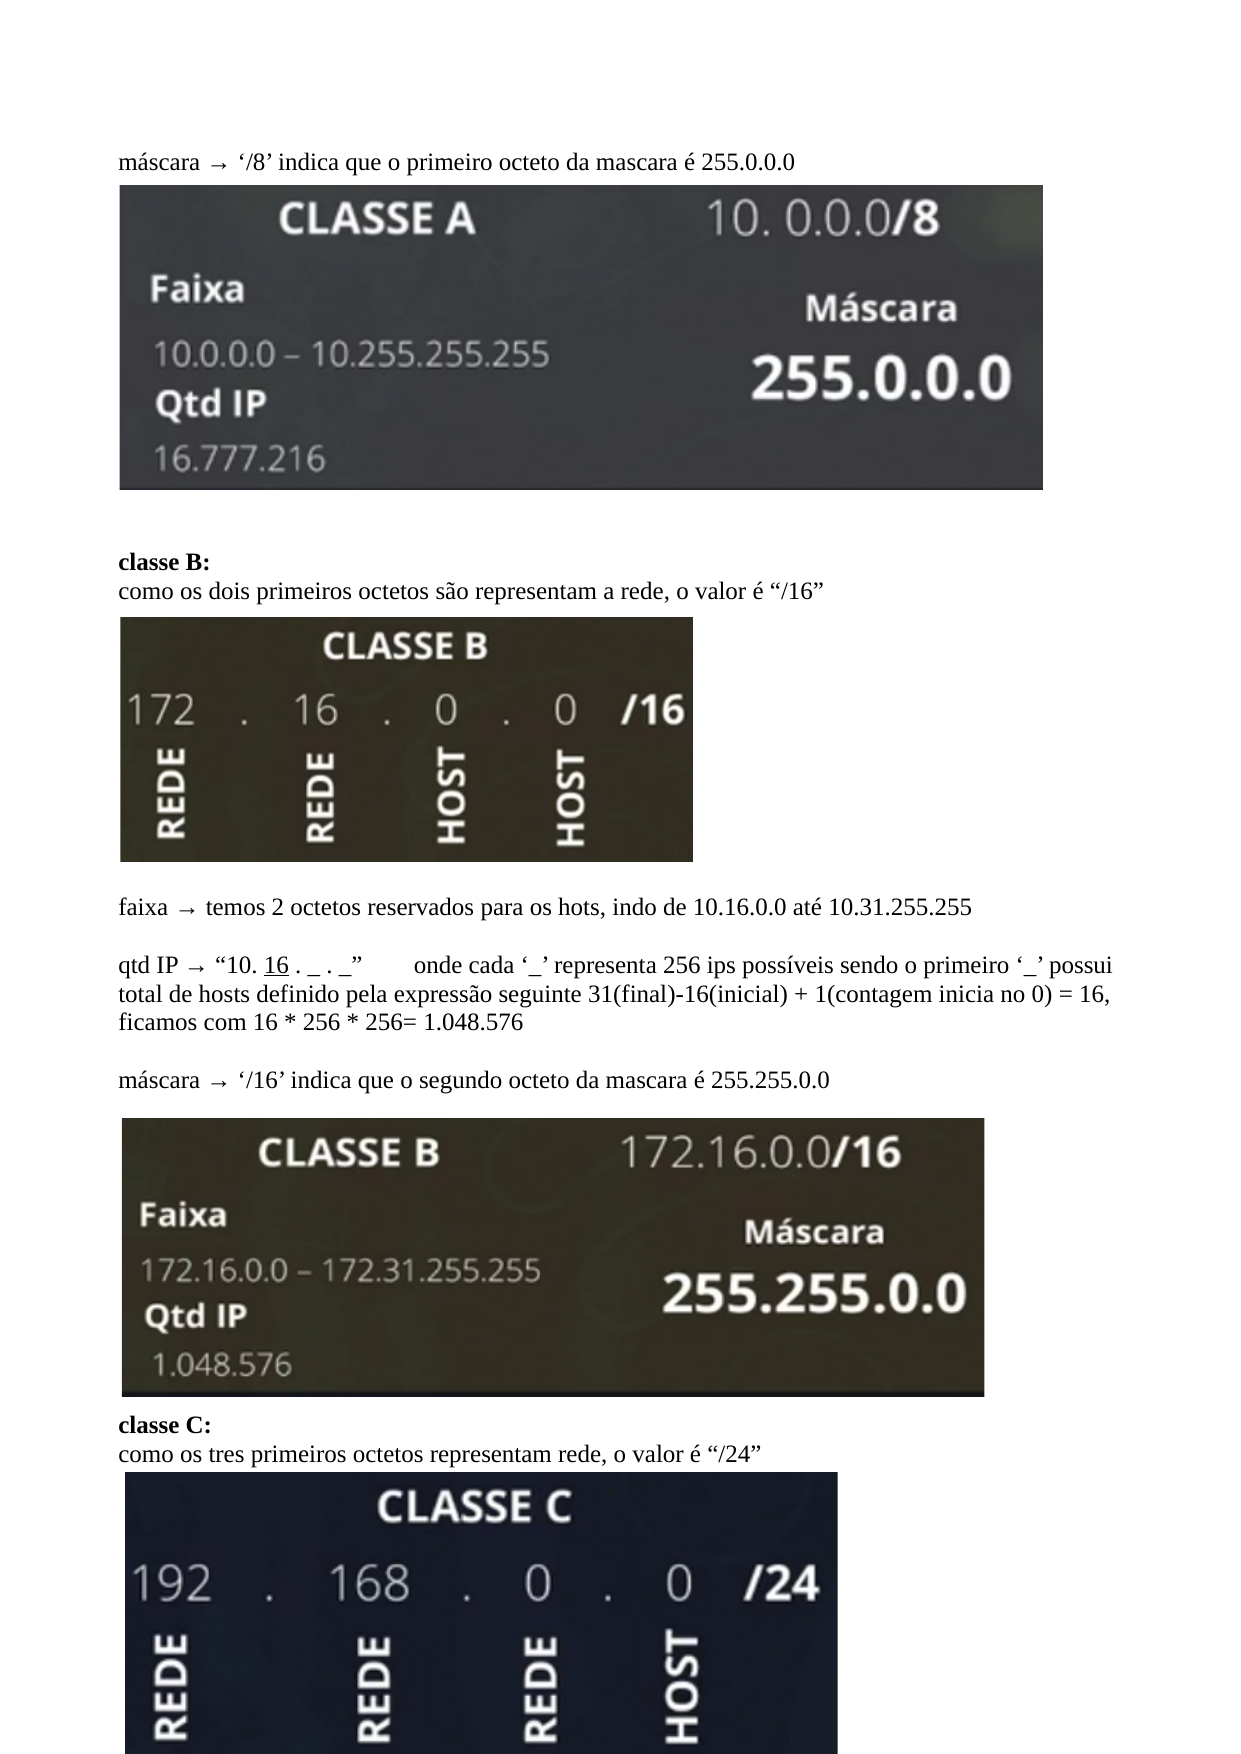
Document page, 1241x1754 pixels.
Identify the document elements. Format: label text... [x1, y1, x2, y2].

text classe C: [118, 1410, 1122, 1439]
text máscara → ‘/16’ indica que o segundo octeto da mascara é 255.255.0.0 [118, 1065, 1122, 1094]
picture [119, 185, 1043, 490]
text faixa → temos 2 octetos reservados para os hots, indo de 10.16.0.0 até 10.31.255.255 [118, 892, 1122, 921]
text máscara → ‘/8’ indica que o primeiro octeto da mascara é 255.0.0.0 [118, 147, 1122, 176]
text qtd IP → “10. 16 . _ . _” onde cada ‘_’ representa 256 ips possíveis sendo o primeiro ‘_’ possui total de hosts definido pela expressão seguinte 31(final)-16(inicial) + 1(contagem inicia no 0) = 16, ficamos com 16 * 256 * 256= 1.048.576 [118, 950, 1122, 1036]
picture [120, 617, 693, 862]
text como os dois primeiros octetos são representam a rede, o valor é “/16” [118, 576, 1122, 605]
picture [125, 1472, 838, 1754]
text classe B: [118, 547, 1122, 576]
picture [121, 1118, 985, 1397]
text como os tres primeiros octetos representam rede, o valor é “/24” [118, 1439, 1122, 1467]
